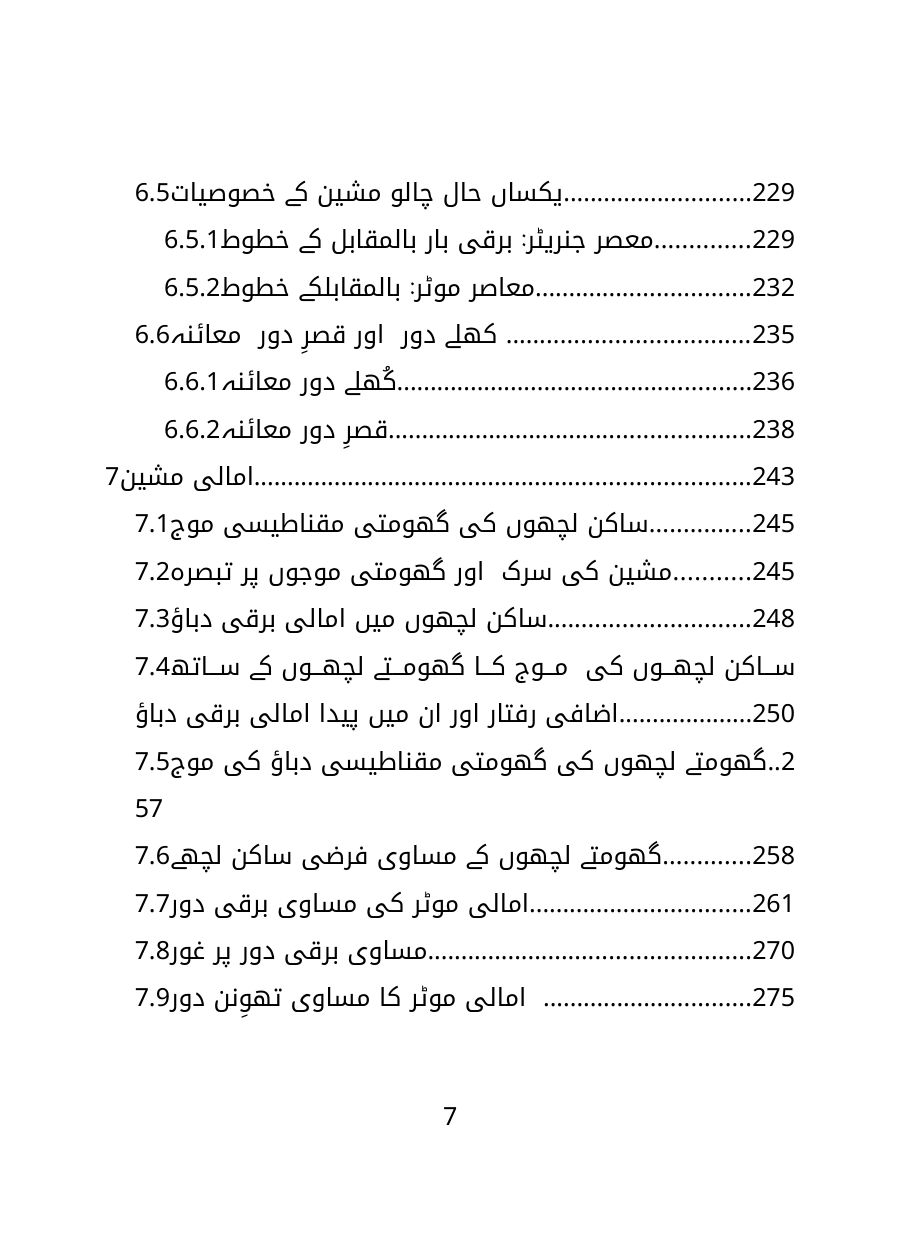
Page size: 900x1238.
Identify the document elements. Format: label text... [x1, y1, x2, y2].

text 7.2مشین کی سرک اور گھومتی موجوں پر تبصرہ 245 [134, 548, 795, 596]
text 7.6گھومتے لچھوں کے مساوی فرضی ساکن لچھے 258 [134, 833, 795, 880]
text 6.6.1کُھلے دور معائنہ 236 [164, 359, 795, 406]
text 7.8مساوی برقی دور پر غور 270 [134, 927, 795, 975]
text 7.9امالی موٹر کا مساوی تھوِنن دور 275 [134, 975, 795, 1022]
text 6.6.2قصرِ دور معائنہ 238 [164, 406, 795, 453]
text 7.7امالی موٹر کی مساوی برقی دور 261 [134, 880, 795, 927]
text 6.5یکساں حال چالو مشین کے خصوصیات 229 [134, 169, 795, 216]
text 7.4ساکن لچھوں کی موج کا گھومتے لچھوں کے ساتھ اضافی رفتار اور ان میں پیدا امالی برقی دباؤ 250 [134, 643, 795, 738]
text 7.1ساکن لچھوں کی گھومتی مقناطیسی موج 245 [134, 501, 795, 548]
text 7امالی مشین 243 [105, 453, 795, 501]
text 6.6کھلے دور اور قصرِ دور معائنہ 235 [134, 311, 795, 359]
text 6.5.1معصر جنریٹر: برقی بار بالمقابل کے خطوط 229 [164, 216, 795, 264]
text 7.5گھومتے لچھوں کی گھومتی مقناطیسی دباؤ کی موج 257 [134, 738, 795, 833]
text 7.3ساکن لچھوں میں امالی برقی دباؤ 248 [134, 596, 795, 643]
text 6.5.2معاصر موٹر: بالمقابلکے خطوط 232 [164, 264, 795, 311]
